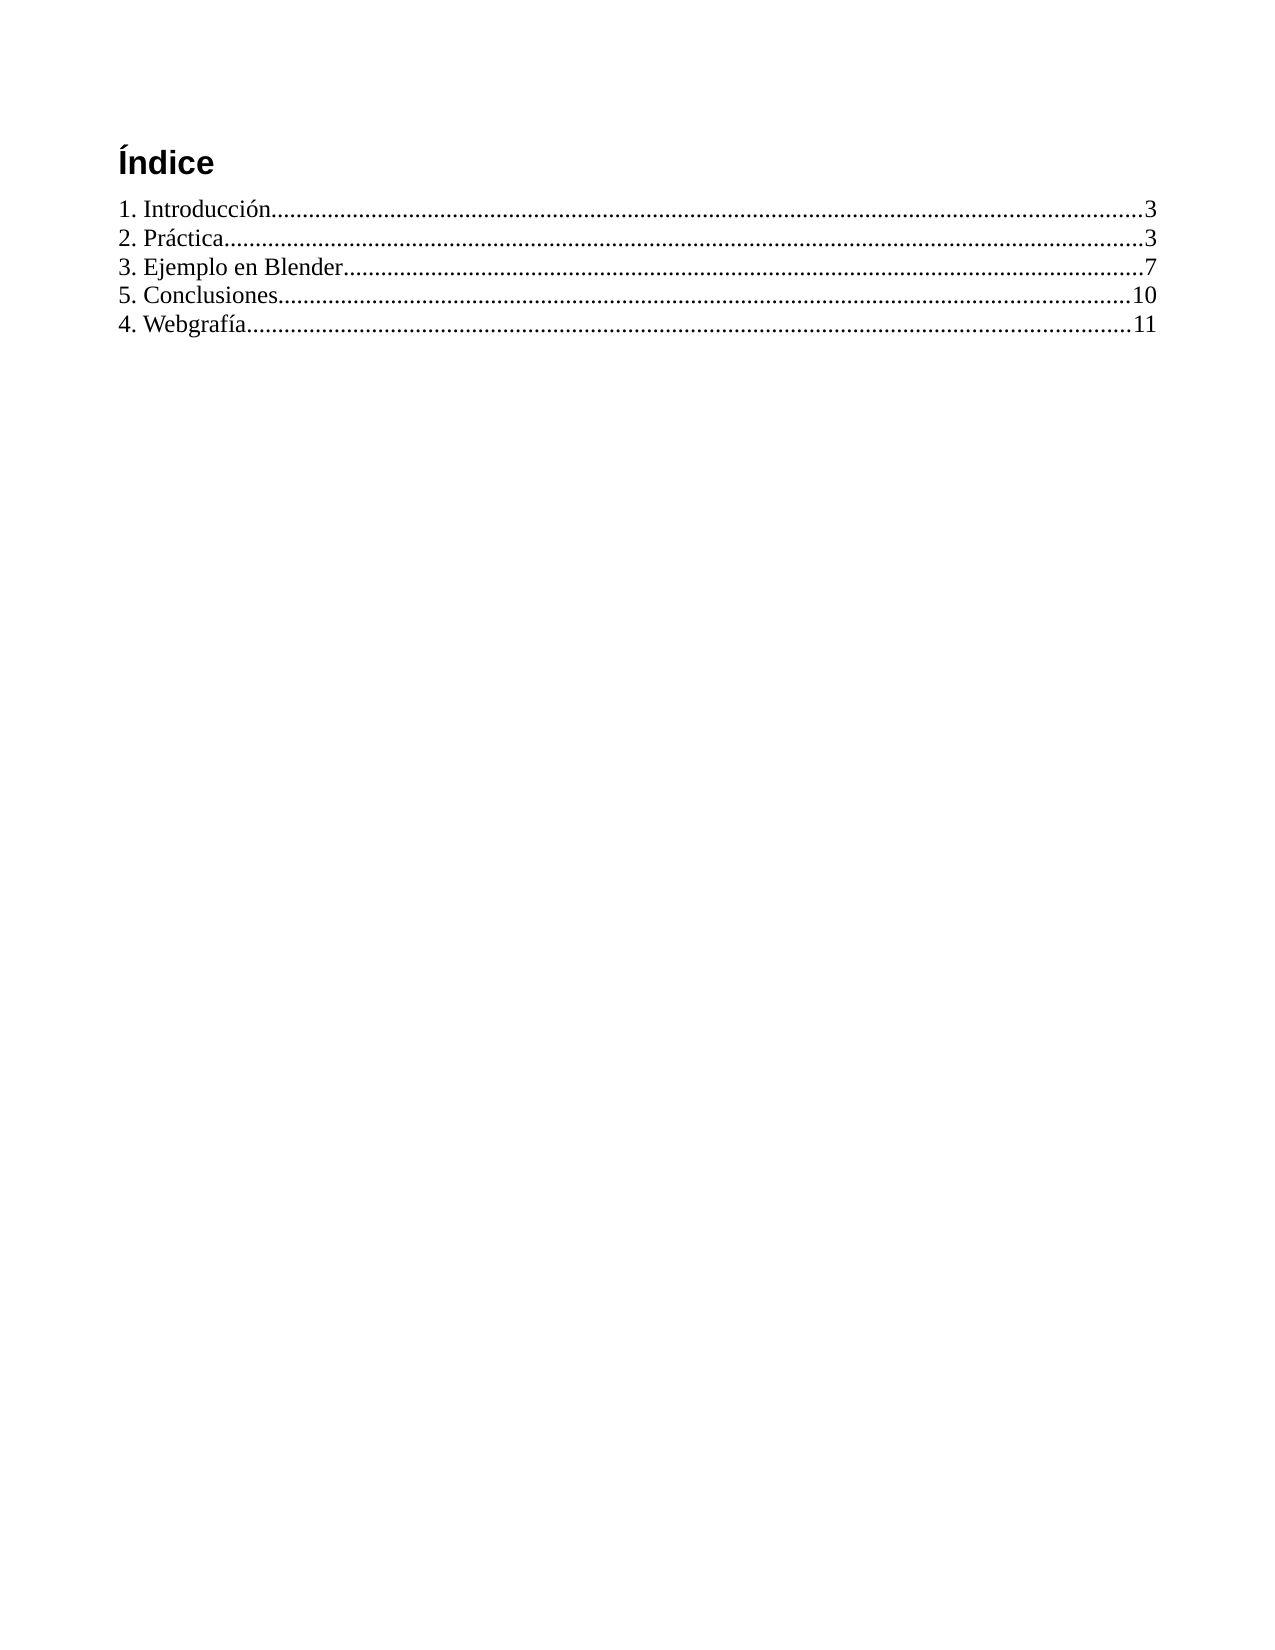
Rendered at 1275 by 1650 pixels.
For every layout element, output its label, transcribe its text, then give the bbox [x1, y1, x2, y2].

text 1. Introducción 3 [118, 194, 1157, 223]
subtitle Índice [118, 143, 1157, 182]
text 3. Ejemplo en Blender 7 [118, 252, 1157, 280]
text 5. Conclusiones 10 [118, 280, 1157, 309]
text 2. Práctica 3 [118, 223, 1157, 252]
text 4. Webgrafía 11 [118, 309, 1157, 338]
